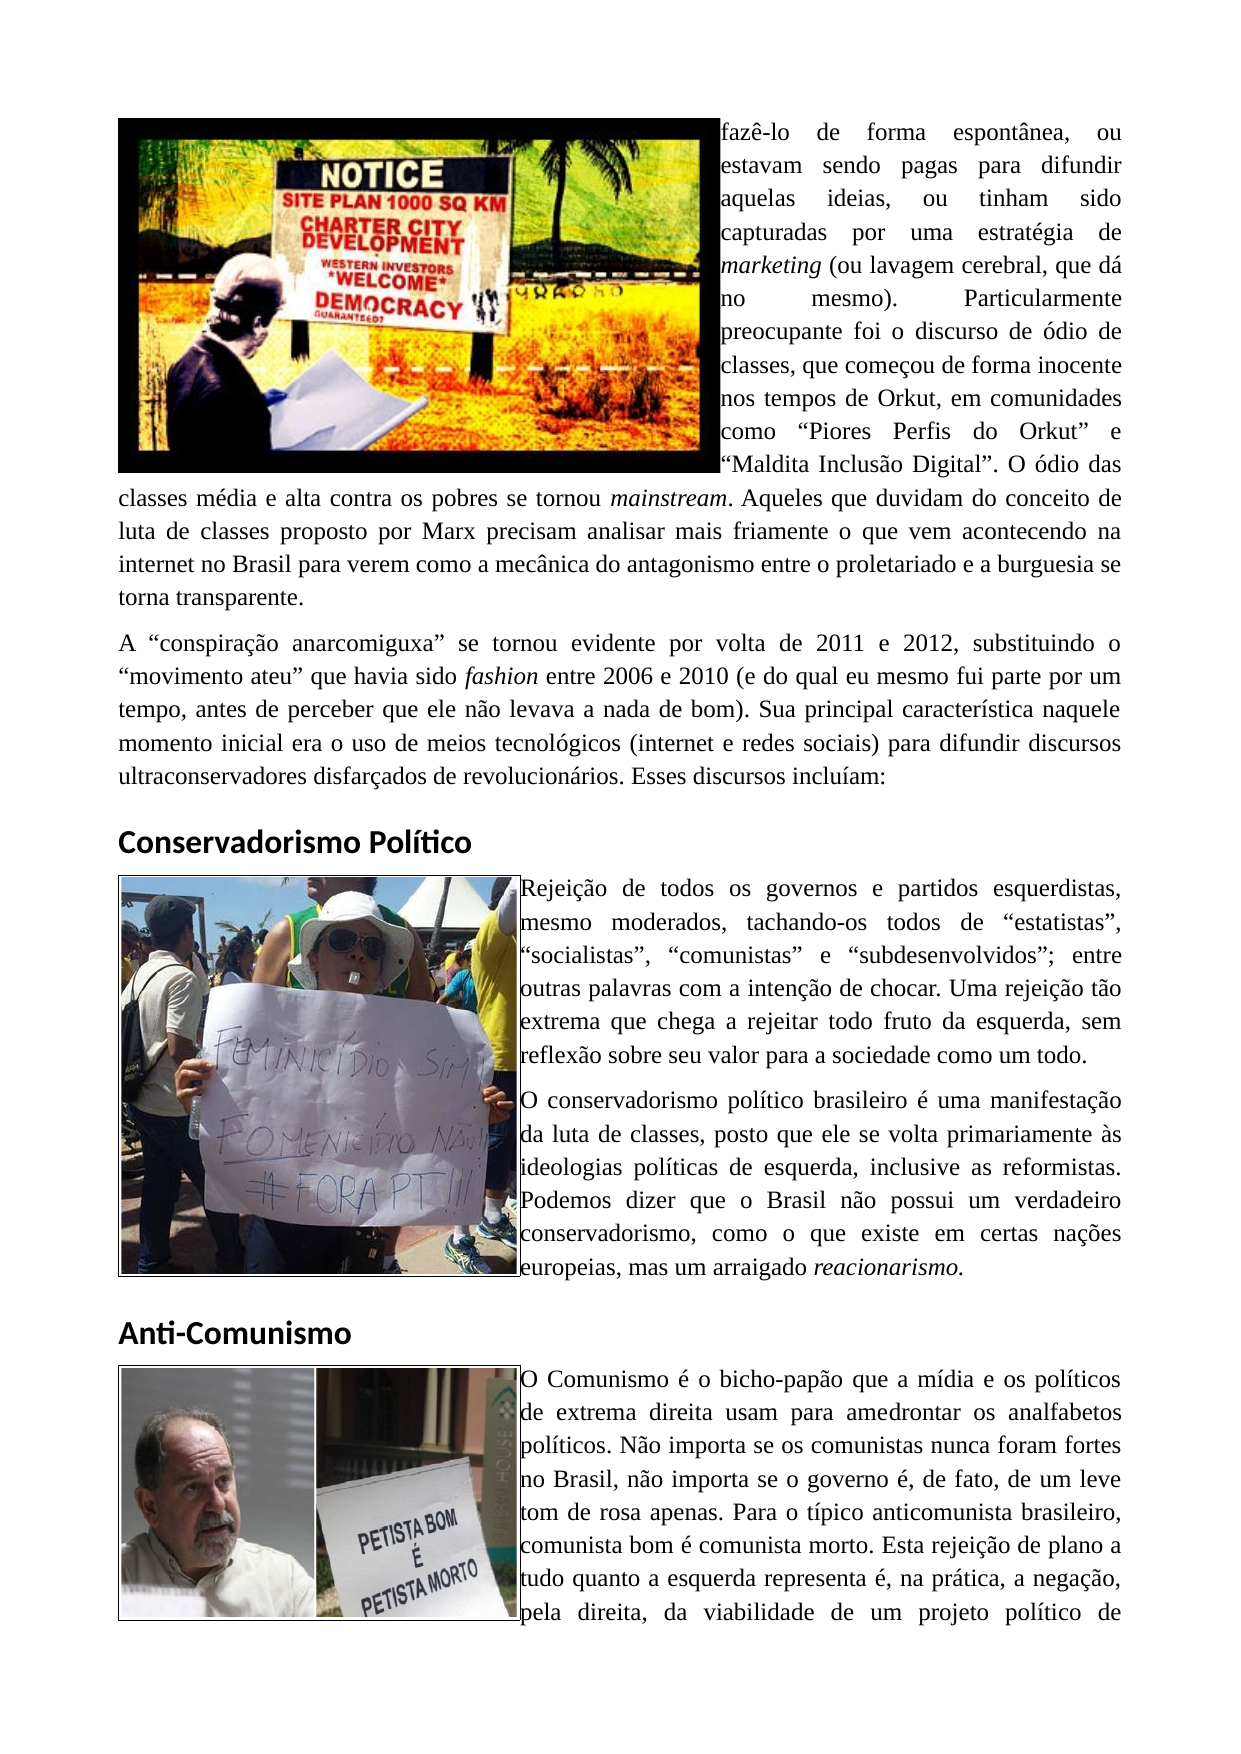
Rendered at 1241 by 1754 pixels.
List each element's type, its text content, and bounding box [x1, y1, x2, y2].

text A “conspiração anarcomiguxa” se tornou evidente por volta de 2011 e 2012, substituindo o “movimento ateu” que havia sido fashion entre 2006 e 2010 (e do qual eu mesmo fui parte por um tempo, antes de perceber que ele não levava a nada de bom). Sua principal característica naquele momento inicial era o uso de meios tecnológicos (internet e redes sociais) para difundir discursos ultraconservadores disfarçados de revolucionários. Esses discursos incluíam: [118, 629, 1122, 790]
subtitle Anti-Comunismo [118, 1319, 1122, 1353]
picture [121, 877, 517, 1274]
text O conservadorismo político brasileiro é uma manifestação da luta de classes, posto que ele se volta primariamente às ideologias políticas de esquerda, inclusive as reformistas. Podemos dizer que o Brasil não possui um verdadeiro conservadorismo, como o que existe em certas nações europeias, mas um arraigado reacionarismo. [118, 1086, 1122, 1280]
picture [121, 1368, 517, 1617]
subtitle Conservadorismo Político [118, 828, 1122, 862]
text Rejeição de todos os governos e partidos esquerdistas, mesmo moderados, tachando-os todos de “estatistas”, “socialistas”, “comunistas” e “subdesenvolvidos”; entre outras palavras com a intenção de chocar. Uma rejeição tão extrema que chega a rejeitar todo fruto da esquerda, sem reflexão sobre seu valor para a sociedade como um todo. [521, 874, 1122, 1068]
text [119, 876, 520, 1276]
picture [118, 118, 721, 473]
text fazê-lo de forma espontânea, ou estavam sendo pagas para difundir aquelas ideias, ou tinham sido capturadas por uma estratégia de marketing (ou lavagem cerebral, que dá no mesmo). Particularmente preocupante foi o discurso de ódio de classes, que começou de forma inocente nos tempos de Orkut, em comunidades como “Piores Perfis do Orkut” e “Maldita Inclusão Digital”. O ódio das classes média e alta contra os pobres se tornou mainstream. Aqueles que duvidam do conceito de luta de classes proposto por Marx precisam analisar mais friamente o que vem acontecendo na internet no Brasil para verem como a mecânica do antagonismo entre o proletariado e a burguesia se torna transparente. [118, 118, 1122, 611]
text O Comunismo é o bicho-papão que a mídia e os políticos de extrema direita usam para ame­drontar os analfabetos políticos. Não importa se os comunistas nunca foram fortes no Brasil, não importa se o governo é, de fato, de um leve tom de rosa apenas. Para o típico anticomunista brasileiro, comunista bom é comunista morto. Esta rejeição de plano a tudo quanto a esquerda representa é, na prática, a negação, pela direita, da viabilidade de um projeto político de [118, 1365, 1122, 1626]
